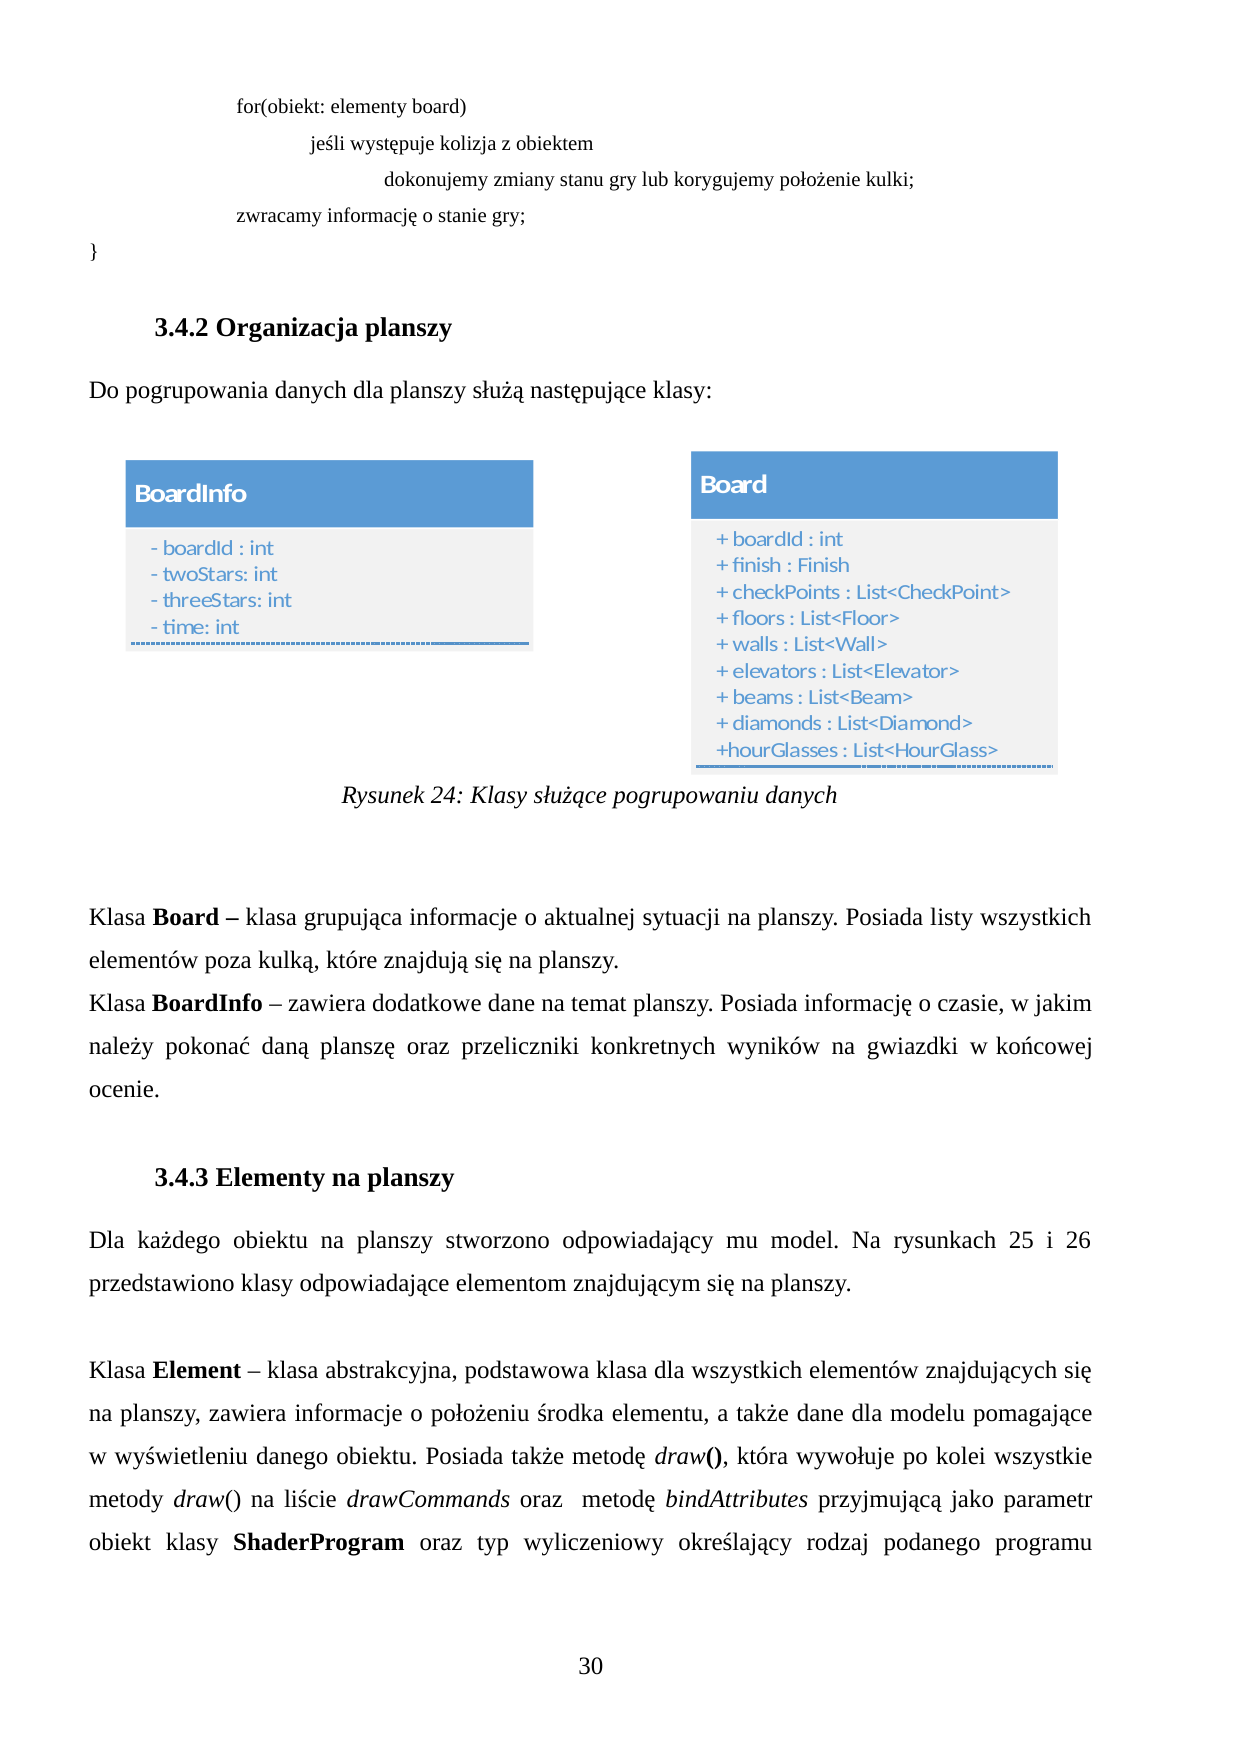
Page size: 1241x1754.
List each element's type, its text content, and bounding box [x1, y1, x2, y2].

text Rysunek 24: Klasy służące pogrupowaniu danych [120, 778, 1061, 809]
text Klasa BoardInfo – zawiera dodatkowe dane na temat planszy. Posiada informację o czasie, w jakim należy pokonać daną planszę oraz przeliczniki konkretnych wyników na gwiazdki w końcowej ocenie. [88, 988, 1093, 1103]
text Dla każdego obiektu na planszy stworzono odpowiadający mu model. Na rysunkach 25 i 26 przedstawiono klasy odpowiadające elementom znajdującym się na planszy. [88, 1225, 1093, 1297]
text } [88, 239, 1093, 263]
text zwracamy informację o stanie gry; [88, 203, 1093, 227]
text Do pogrupowania danych dla planszy służą następujące klasy: [88, 375, 1093, 404]
text for(obiekt: elementy board) [88, 94, 1093, 118]
text Klasa Board – klasa grupująca informacje o aktualnej sytuacji na planszy. Posiada listy wszystkich elementów poza kulką, które znajdują się na planszy. [88, 902, 1093, 974]
subtitle Elementy na planszy [148, 1161, 1093, 1192]
text jeśli występuje kolizja z obiektem [88, 131, 1093, 154]
text dokonujemy zmiany stanu gry lub korygujemy położenie kulki; [88, 167, 1093, 191]
subtitle Organizacja planszy [148, 311, 1093, 342]
text Klasa Element – klasa abstrakcyjna, podstawowa klasa dla wszystkich elementów znajdujących się na planszy, zawiera informacje o położeniu środka elementu, a także dane dla modelu pomagające w wyświetleniu danego obiektu. Posiada także metodę draw(), która wywołuje po kolei wszystkie metody draw() na liście drawCommands oraz metodę bindAttributes przyjmującą jako parametr obiekt klasy ShaderProgram oraz typ wyliczeniowy określający rodzaj podanego programu [88, 1355, 1093, 1556]
